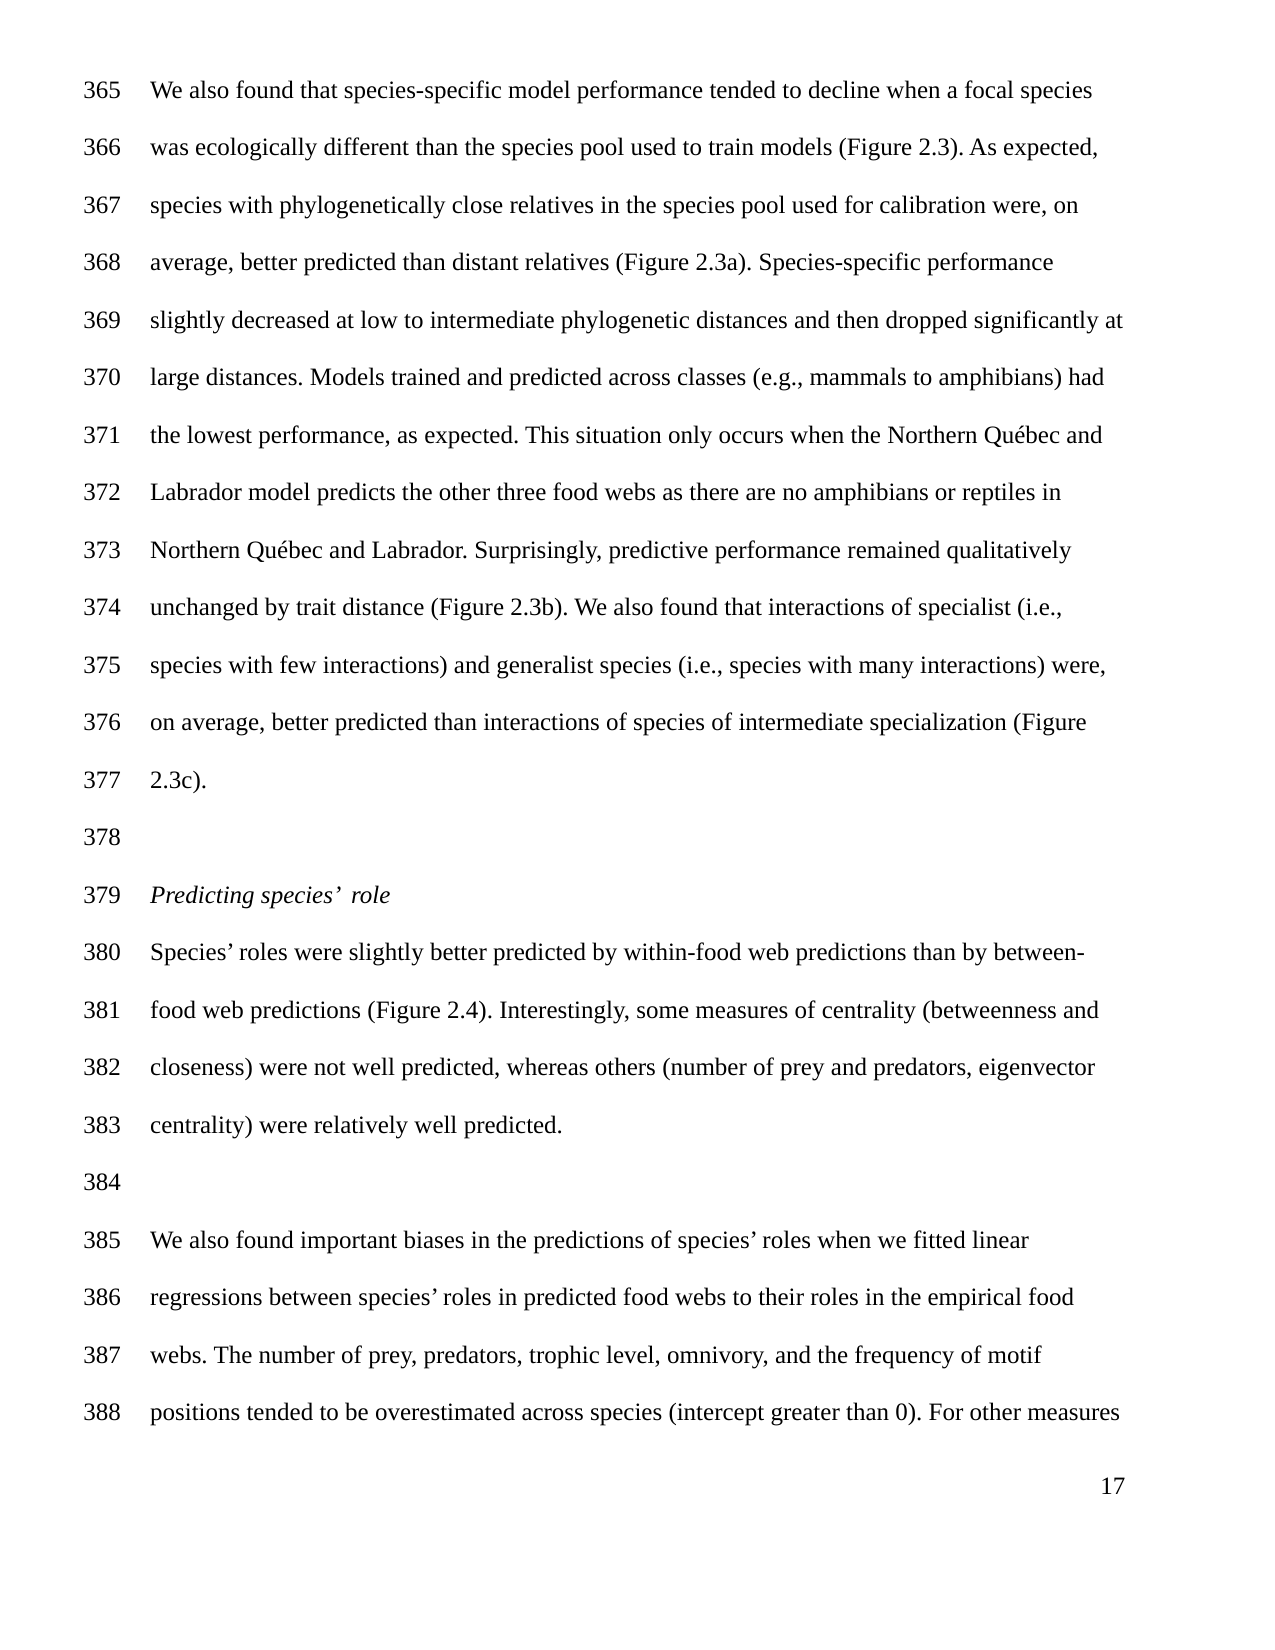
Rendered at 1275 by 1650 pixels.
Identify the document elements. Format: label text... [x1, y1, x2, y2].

text We also found that species-specific model performance tended to decline when a focal species was ecologically different than the species pool used to train models (Figure 2.3). As expected, species with phylogenetically close relatives in the species pool used for calibration were, on average, better predicted than distant relatives (Figure 2.3a). Species-specific performance slightly decreased at low to intermediate phylogenetic distances and then dropped significantly at large distances. Models trained and predicted across classes (e.g., mammals to amphibians) had the lowest performance, as expected. This situation only occurs when the Northern Québec and Labrador model predicts the other three food webs as there are no amphibians or reptiles in Northern Québec and Labrador. Surprisingly, predictive performance remained qualitatively unchanged by trait distance (Figure 2.3b). We also found that interactions of specialist (i.e., species with few interactions) and generalist species (i.e., species with many interactions) were, on average, better predicted than interactions of species of intermediate specialization (Figure 2.3c). [150, 75, 1125, 794]
text We also found important biases in the predictions of species’ roles when we fitted linear regressions between species’ roles in predicted food webs to their roles in the empirical food webs. The number of prey, predators, trophic level, omnivory, and the frequency of motif positions tended to be overestimated across species (intercept greater than 0). For other measures [150, 1225, 1125, 1426]
text Predicting species’ role [150, 880, 1125, 909]
text Species’ roles were slightly better predicted by within-food web predictions than by between-food web predictions (Figure 2.4). Interestingly, some measures of centrality (betweenness and closeness) were not well predicted, whereas others (number of prey and predators, eigenvector centrality) were relatively well predicted. [150, 937, 1125, 1139]
